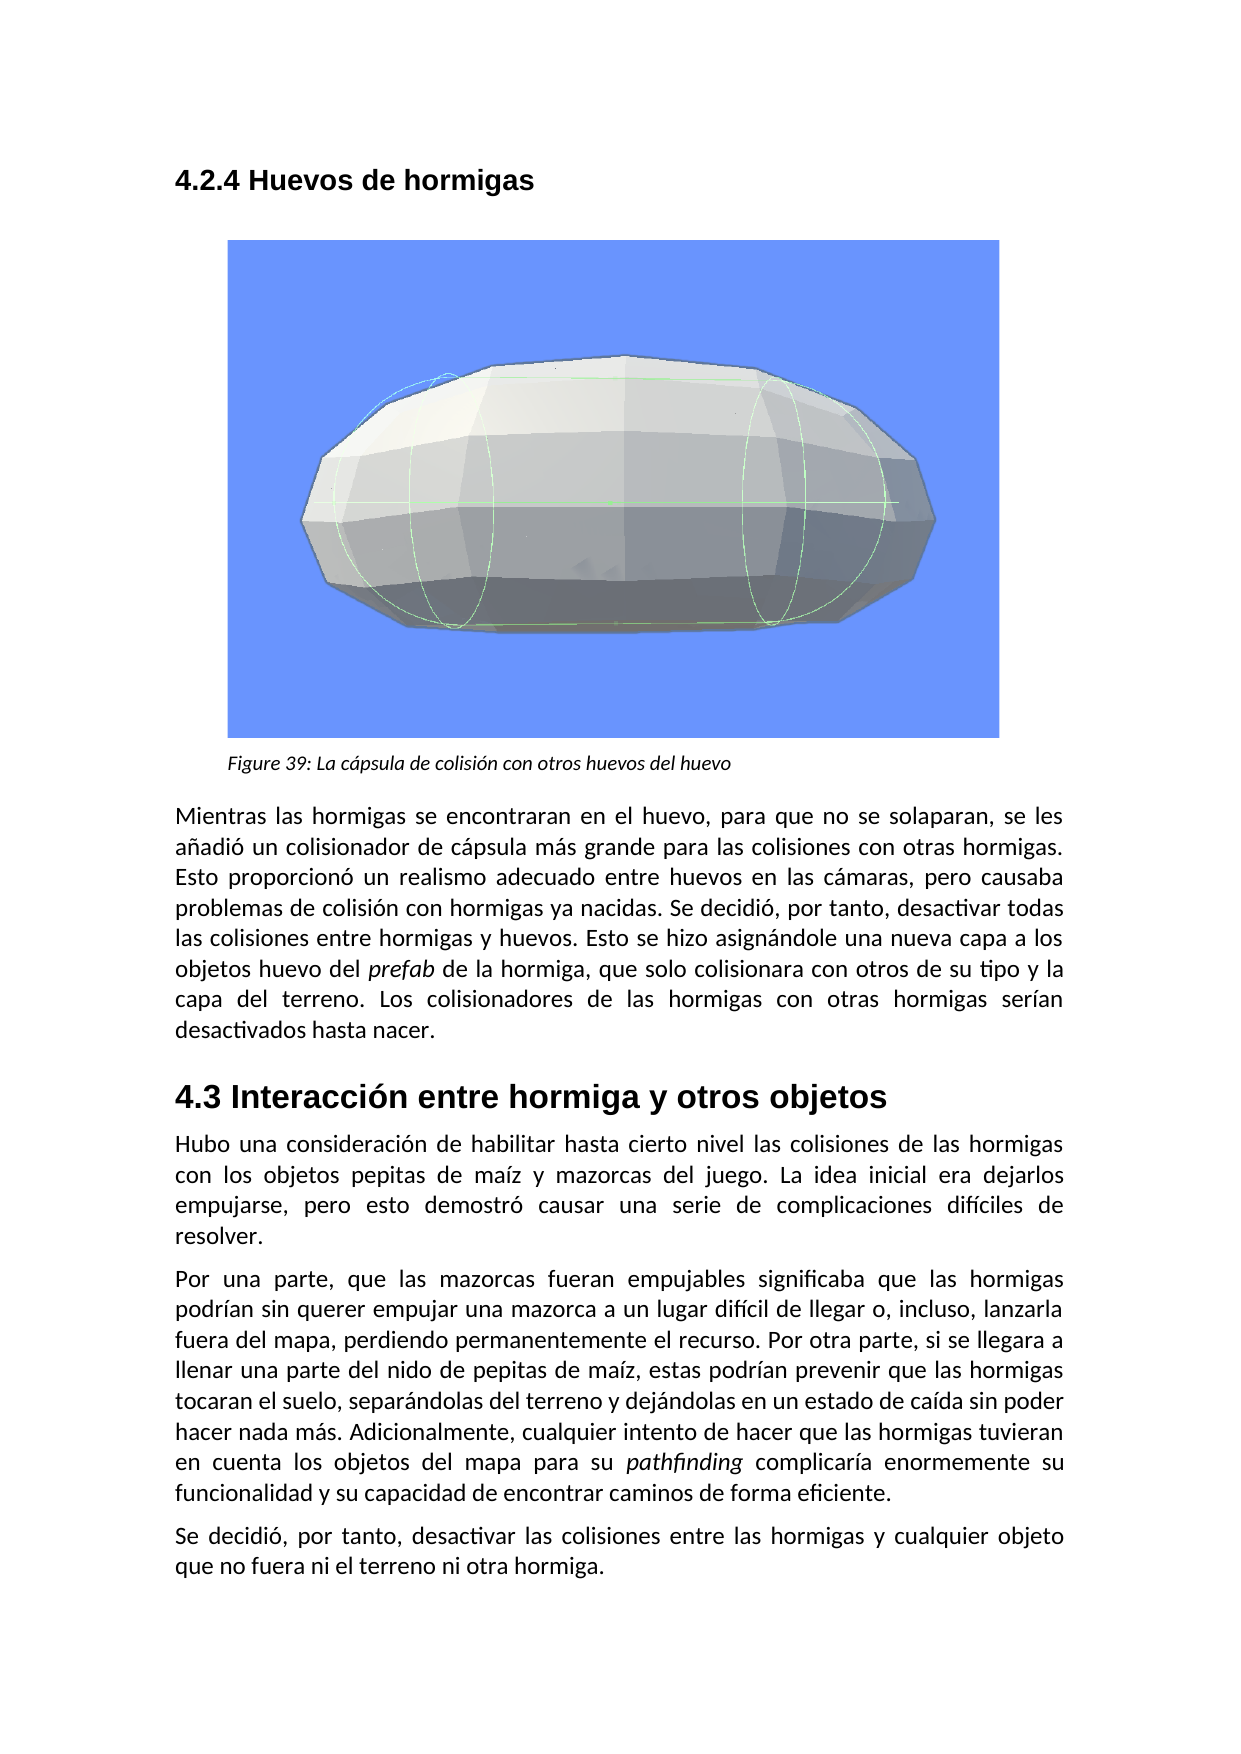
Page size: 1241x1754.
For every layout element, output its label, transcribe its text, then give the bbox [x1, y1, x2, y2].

text Figure 39: La cápsula de colisión con otros huevos del huevo [227, 738, 999, 776]
subtitle Interacción entre hormiga y otros objetos [175, 1078, 1065, 1116]
text Por una parte, que las mazorcas fueran empujables significaba que las hormigas podrían sin querer empujar una mazorca a un lugar difícil de llegar o, incluso, lanzarla fuera del mapa, perdiendo permanentemente el recurso. Por otra parte, si se llegara a llenar una parte del nido de pepitas de maíz, estas podrían prevenir que las hormigas tocaran el suelo, separándolas del terreno y dejándolas en un estado de caída sin poder hacer nada más. Adicionalmente, cualquier intento de hacer que las hormigas tuvieran en cuenta los objetos del mapa para su pathfinding complicaría enormemente su funcionalidad y su capacidad de encontrar caminos de forma eficiente. [175, 1263, 1065, 1507]
text Mientras las hormigas se encontraran en el huevo, para que no se solaparan, se les añadió un colisionador de cápsula más grande para las colisiones con otras hormigas. Esto proporcionó un realismo adecuado entre huevos en las cámaras, pero causaba problemas de colisión con hormigas ya nacidas. Se decidió, por tanto, desactivar todas las colisiones entre hormigas y huevos. Esto se hizo asignándole una nueva capa a los objetos huevo del prefab de la hormiga, que solo colisionara con otros de su tipo y la capa del terreno. Los colisionadores de las hormigas con otras hormigas serían desactivados hasta nacer. [175, 208, 1065, 1044]
subtitle Huevos de hormigas [175, 162, 1065, 196]
text Hubo una consideración de habilitar hasta cierto nivel las colisiones de las hormigas con los objetos pepitas de maíz y mazorcas del juego. La idea inicial era dejarlos empujarse, pero esto demostró causar una serie de complicaciones difíciles de resolver. [175, 1128, 1065, 1251]
picture [227, 240, 1000, 738]
text Se decidió, por tanto, desactivar las colisiones entre las hormigas y cualquier objeto que no fuera ni el terreno ni otra hormiga. [175, 1520, 1065, 1581]
